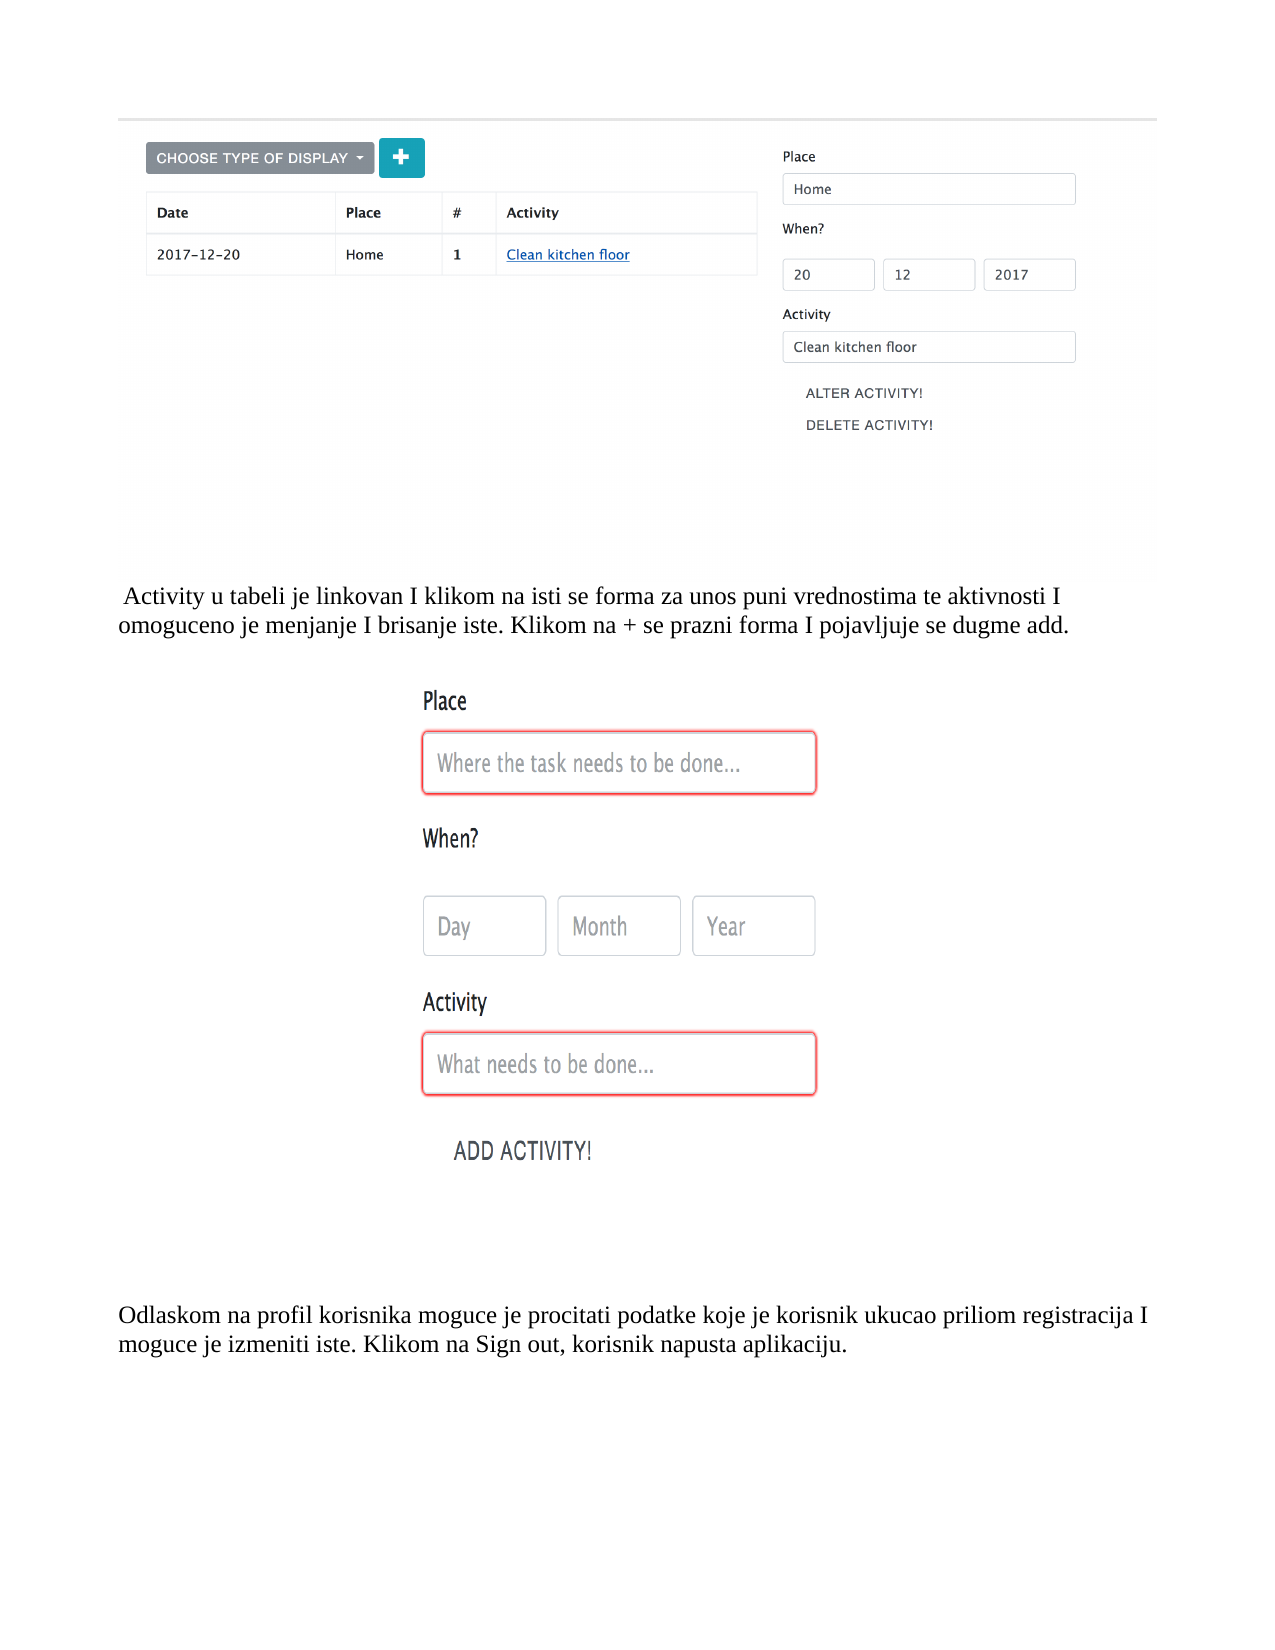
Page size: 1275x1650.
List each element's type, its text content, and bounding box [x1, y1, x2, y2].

text Odlaskom na profil korisnika moguce je procitati podatke koje je korisnik ukucao priliom registracija I moguce je izmeniti iste. Klikom na Sign out, korisnik napusta aplikaciju. [118, 668, 1157, 1358]
picture [118, 118, 1157, 582]
picture [390, 667, 885, 1301]
text Activity u tabeli je linkovan I klikom na isti se forma za unos puni vrednostima te aktivnosti I omoguceno je menjanje I brisanje iste. Klikom na + se prazni forma I pojavljuje se dugme add. [118, 582, 1157, 639]
